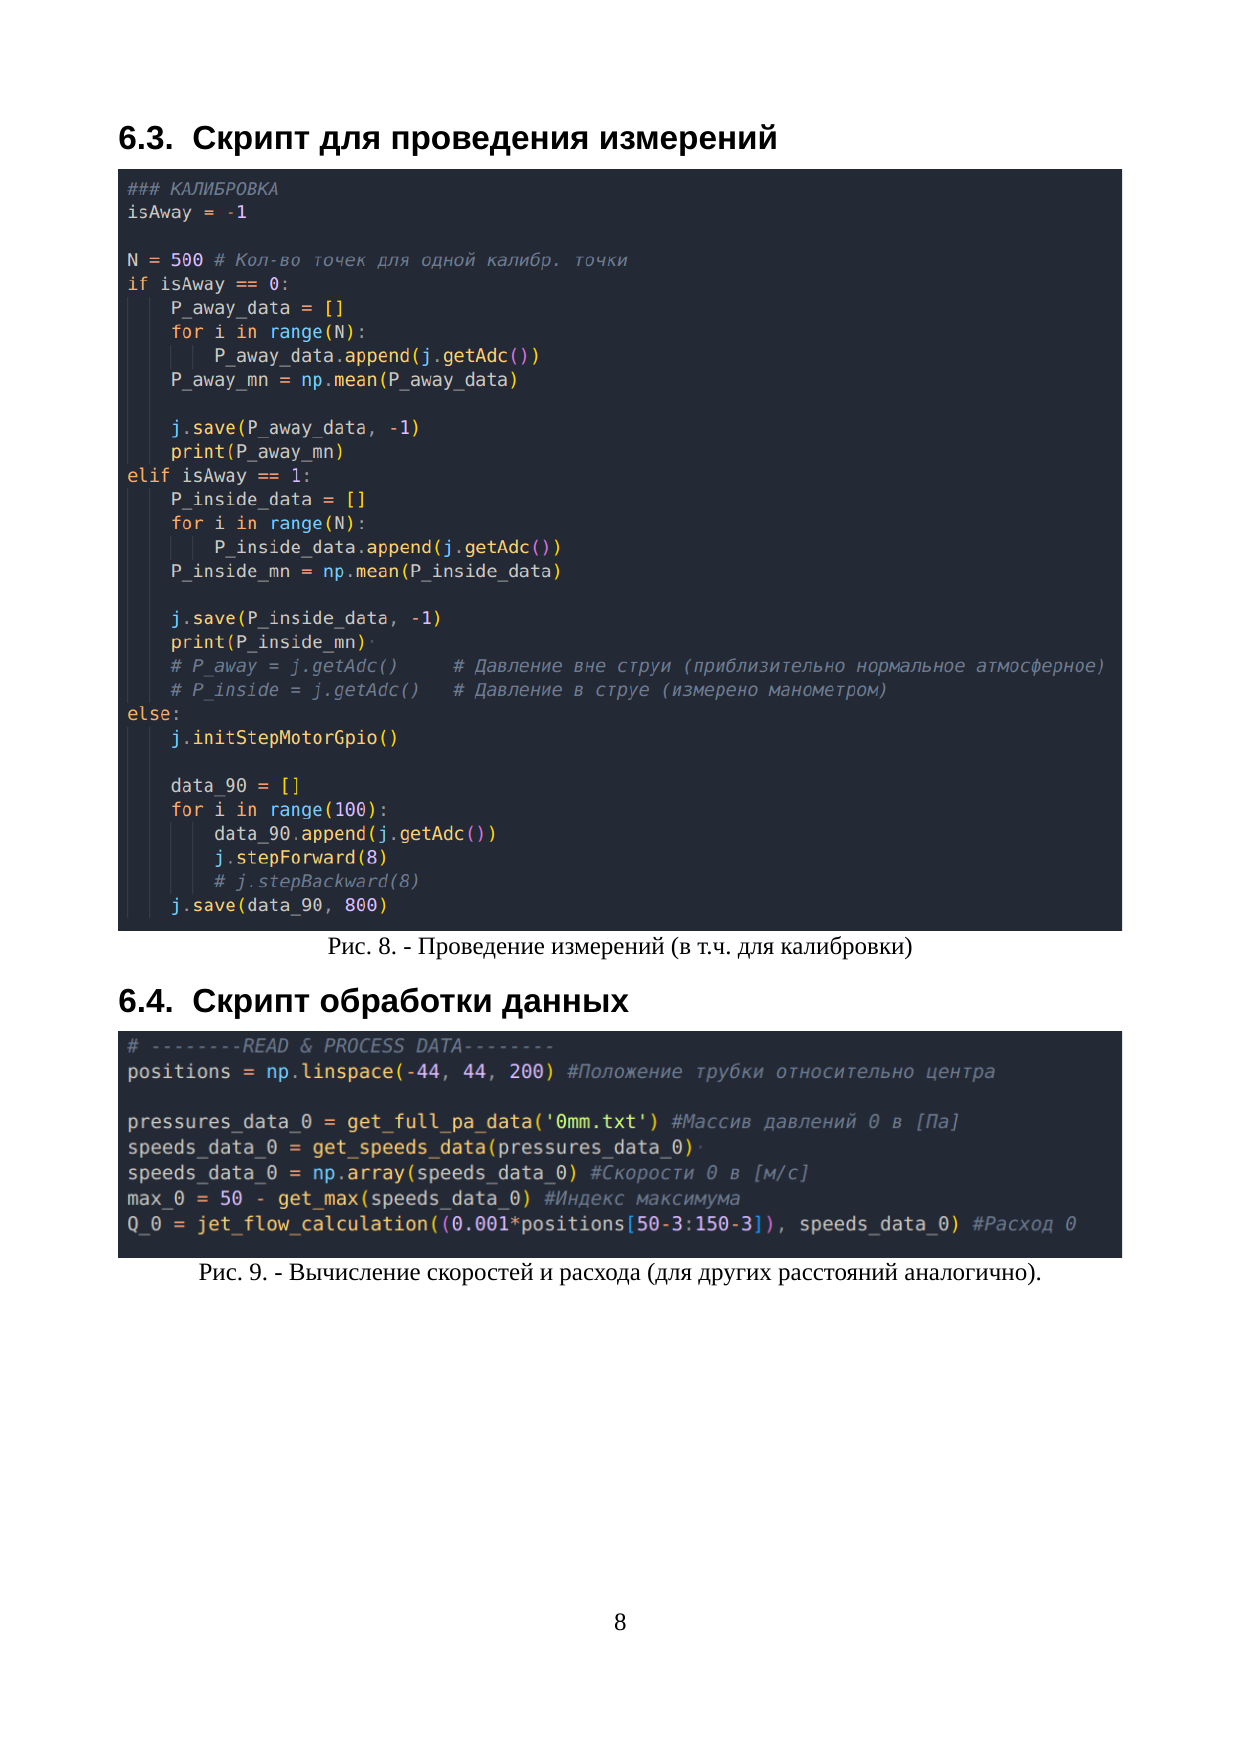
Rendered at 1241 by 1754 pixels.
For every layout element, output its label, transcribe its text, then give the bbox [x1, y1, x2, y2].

text Рис. 8. - Проведение измерений (в т.ч. для калибровки) [118, 931, 1122, 960]
subtitle Скрипт для проведения измерений [118, 118, 1122, 157]
picture [118, 169, 1123, 931]
picture [118, 1031, 1123, 1258]
subtitle Скрипт обработки данных [118, 981, 1122, 1019]
text Рис. 9. - Вычисление скоростей и расхода (для других расстояний аналогично). [118, 1258, 1122, 1286]
